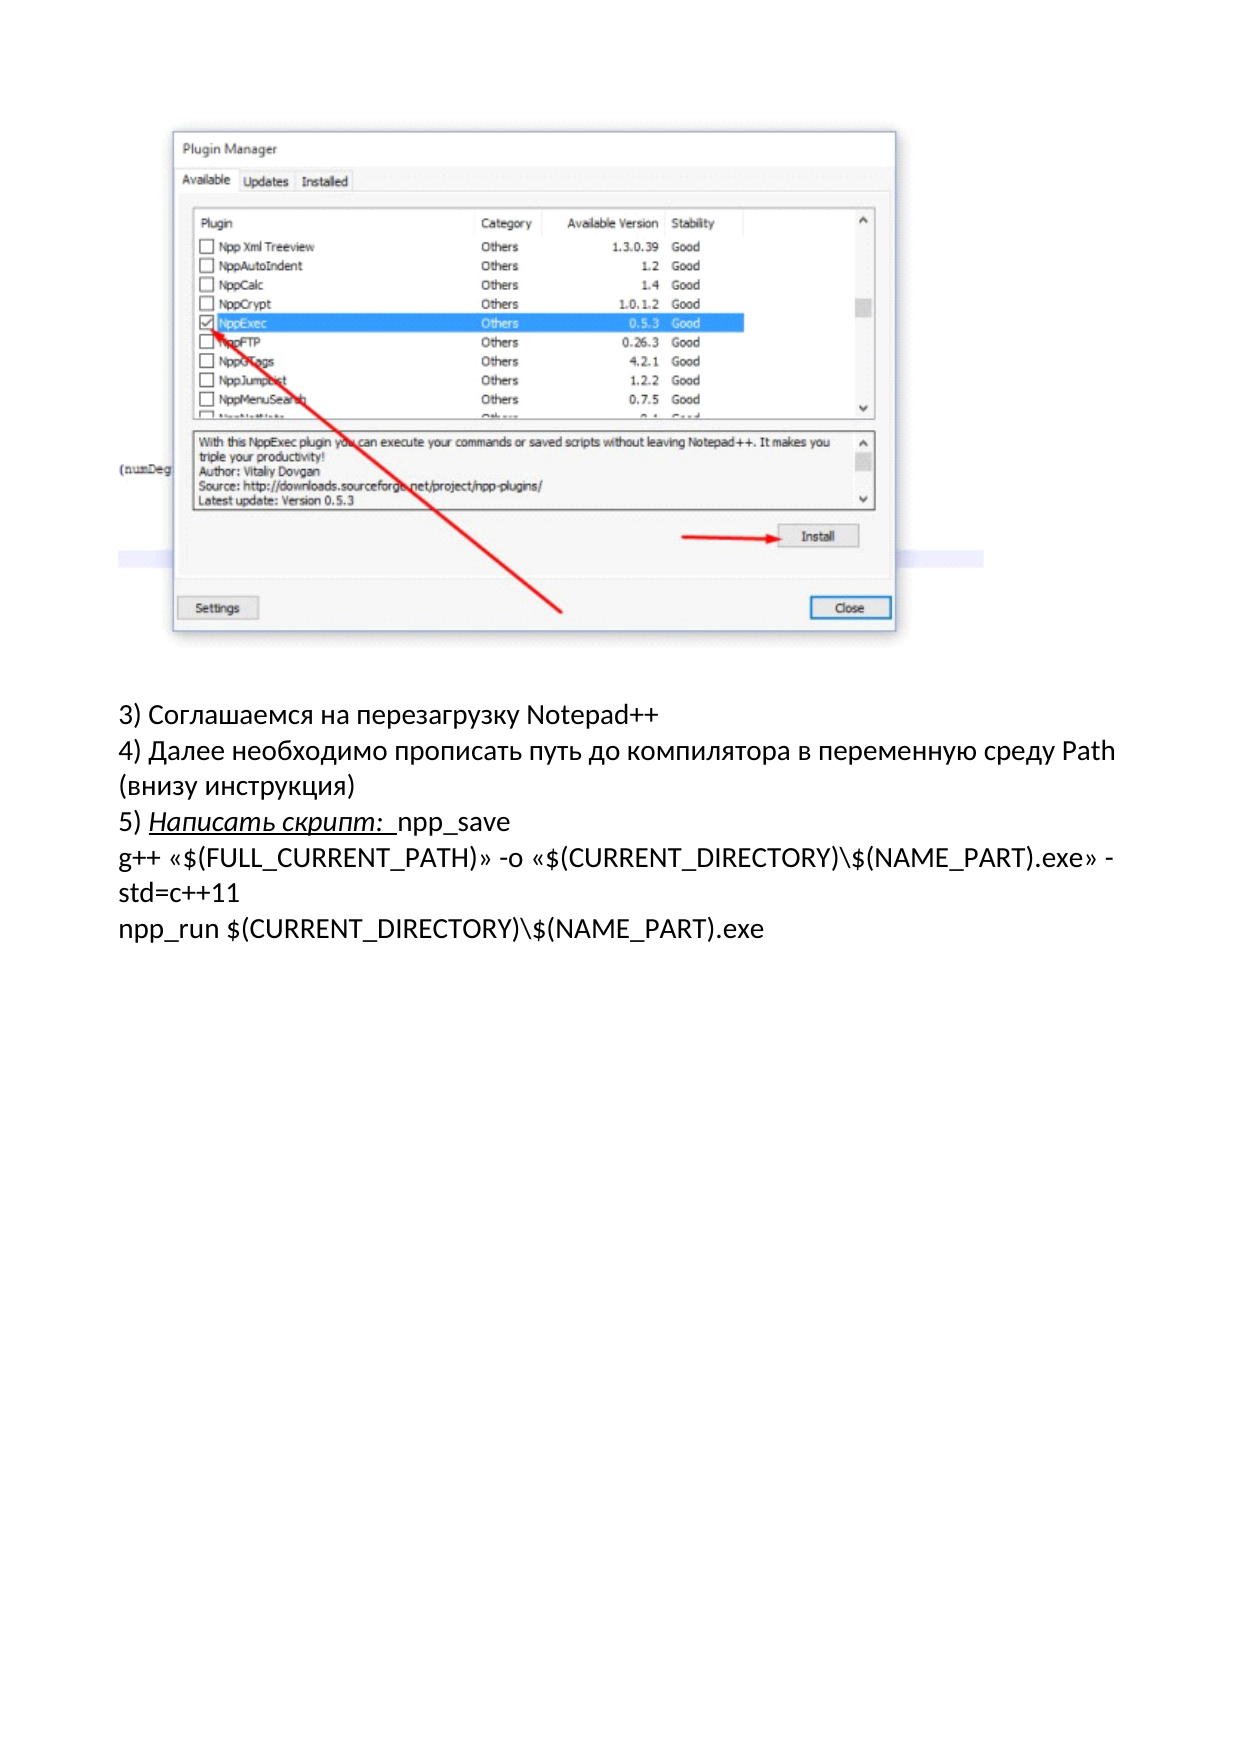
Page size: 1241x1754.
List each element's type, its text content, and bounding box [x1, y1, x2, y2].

text g++ «$(FULL_CURRENT_PATH)» -o «$(CURRENT_DIRECTORY)\$(NAME_PART).exe» -std=c++11 [118, 839, 1122, 910]
text 4) Далее необходимо прописать путь до компилятора в переменную среду Path (внизу инструкция) [118, 732, 1122, 803]
text 3) Соглашаемся на перезагрузку Notepad++ [118, 696, 1122, 732]
text npp_run $(CURRENT_DIRECTORY)\$(NAME_PART).exe [118, 910, 1122, 946]
text 5) Написать скрипт: npp_save [118, 803, 1122, 839]
